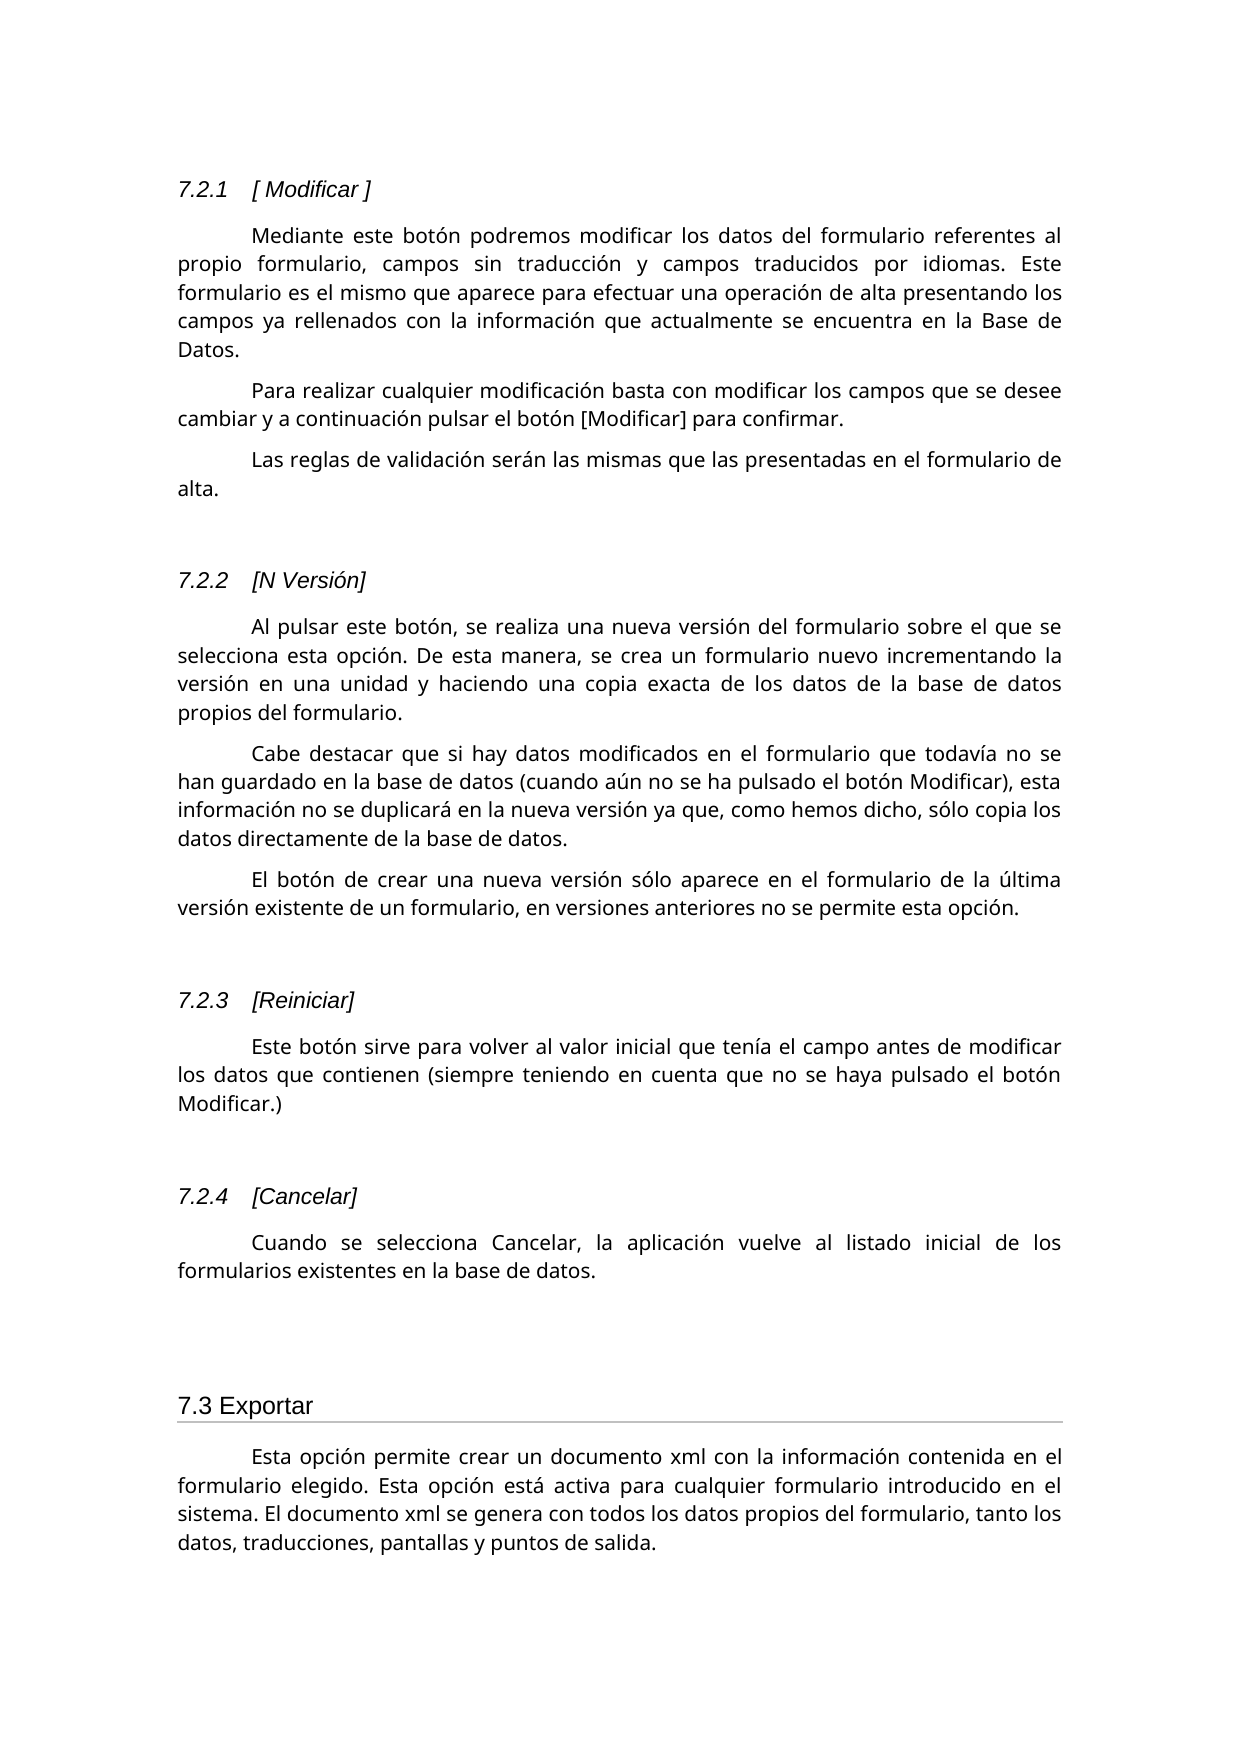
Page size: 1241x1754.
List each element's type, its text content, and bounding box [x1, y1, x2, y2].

text Al pulsar este botón, se realiza una nueva versión del formulario sobre el que se selecciona esta opción. De esta manera, se crea un formulario nuevo incrementando la versión en una unidad y haciendo una copia exacta de los datos de la base de datos propios del formulario. [177, 612, 1063, 726]
text Mediante este botón podremos modificar los datos del formulario referentes al propio formulario, campos sin traducción y campos traducidos por idiomas. Este formulario es el mismo que aparece para efectuar una operación de alta presentando los campos ya rellenados con la información que actualmente se encuentra en la Base de Datos. [177, 221, 1063, 363]
subtitle 7.3 Exportar [177, 1391, 1063, 1421]
text Este botón sirve para volver al valor inicial que tenía el campo antes de modificar los datos que contienen (siempre teniendo en cuenta que no se haya pulsado el botón Modificar.) [177, 1032, 1063, 1117]
text Cabe destacar que si hay datos modificados en el formulario que todavía no se han guardado en la base de datos (cuando aún no se ha pulsado el botón Modificar), esta información no se duplicará en la nueva versión ya que, como hemos dicho, sólo copia los datos directamente de la base de datos. [177, 739, 1063, 852]
subtitle [Cancelar] [177, 1183, 1063, 1209]
subtitle [Reiniciar] [177, 988, 1063, 1013]
text Esta opción permite crear un documento xml con la información contenida en el formulario elegido. Esta opción está activa para cualquier formulario introducido en el sistema. El documento xml se genera con todos los datos propios del formulario, tanto los datos, traducciones, pantallas y puntos de salida. [177, 1442, 1063, 1556]
subtitle [ Modificar ] [177, 177, 1063, 202]
text Cuando se selecciona Cancelar, la aplicación vuelve al listado inicial de los formularios existentes en la base de datos. [177, 1228, 1063, 1284]
text Las reglas de validación serán las mismas que las presentadas en el formulario de alta. [177, 445, 1063, 502]
subtitle [N Versión] [177, 568, 1063, 594]
text Para realizar cualquier modificación basta con modificar los campos que se desee cambiar y a continuación pulsar el botón [Modificar] para confirmar. [177, 376, 1063, 433]
text El botón de crear una nueva versión sólo aparece en el formulario de la última versión existente de un formulario, en versiones anteriores no se permite esta opción. [177, 865, 1063, 922]
